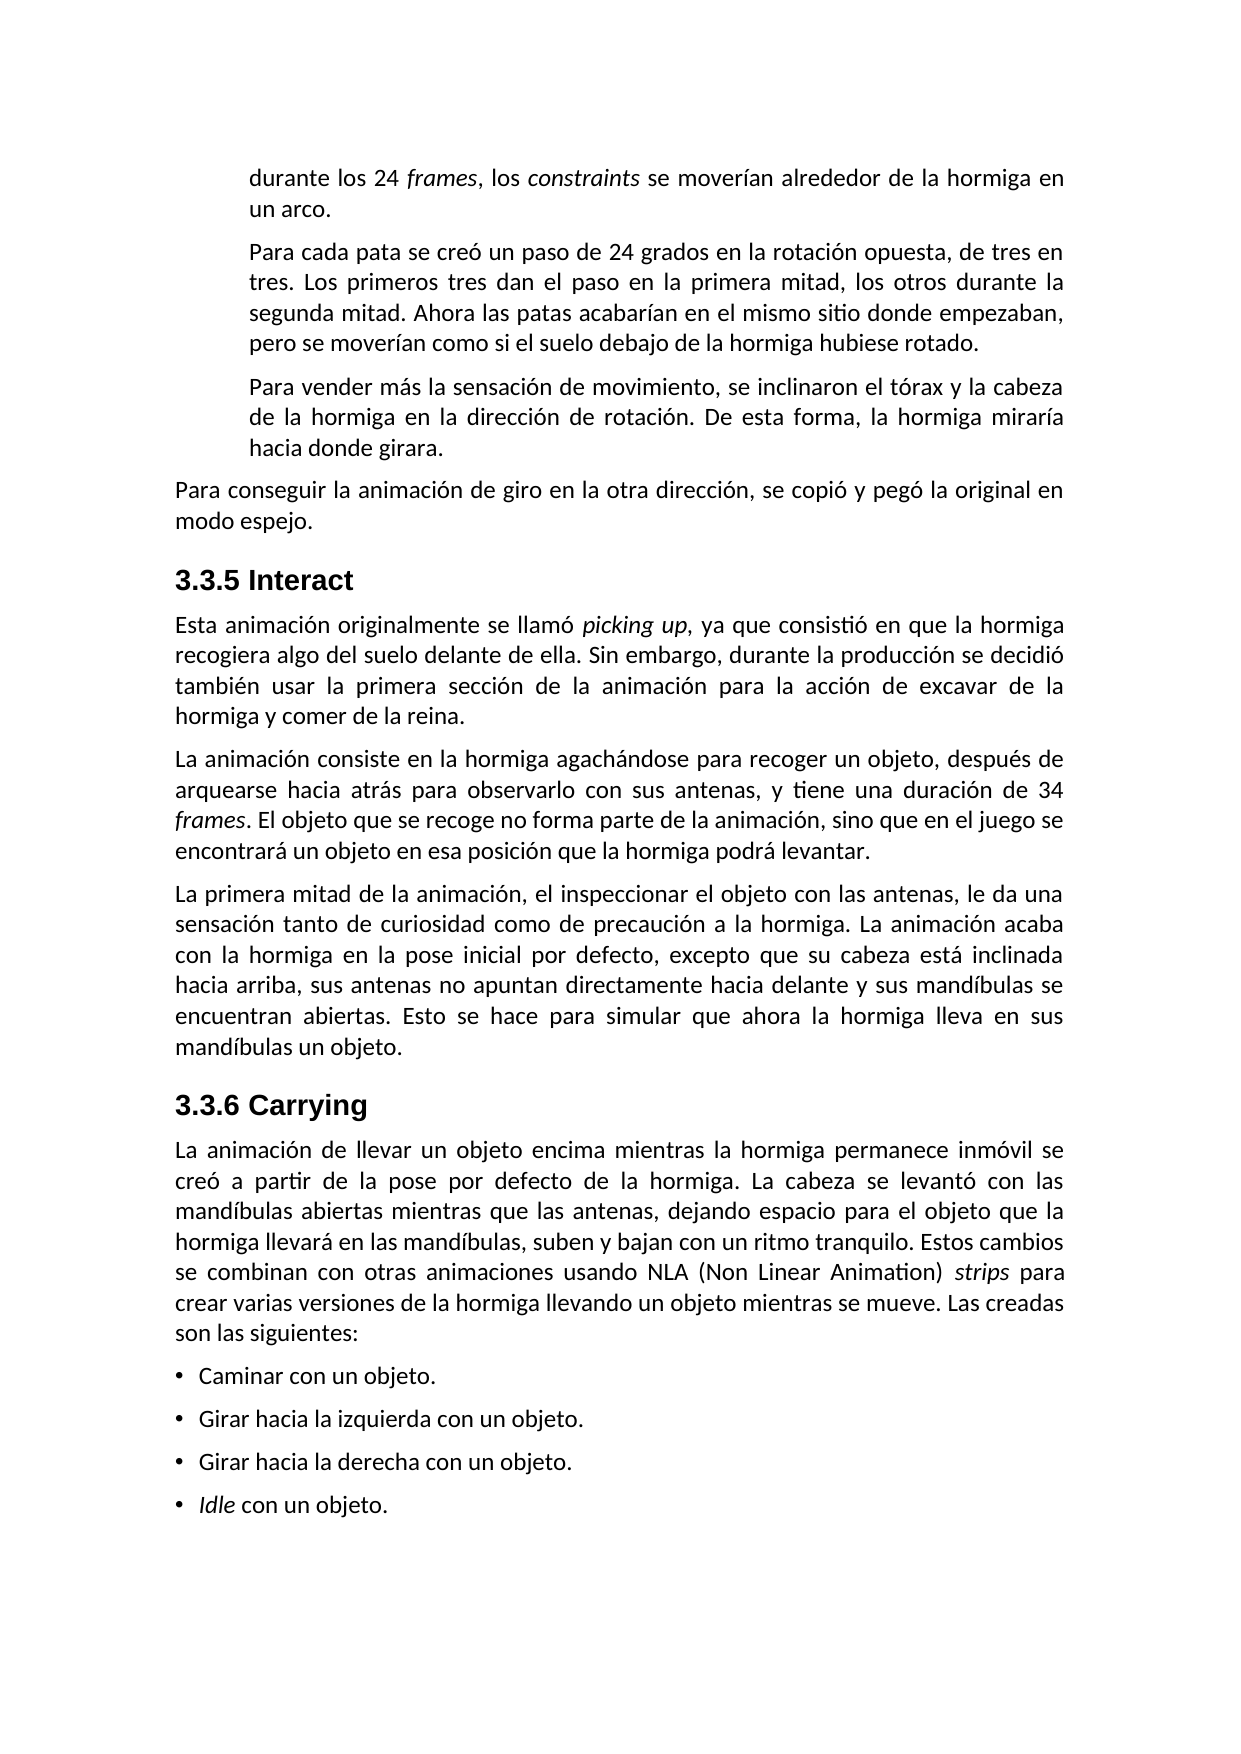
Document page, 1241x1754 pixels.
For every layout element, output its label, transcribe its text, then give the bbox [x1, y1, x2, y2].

text Esta animación originalmente se llamó picking up, ya que consistió en que la hormiga recogiera algo del suelo delante de ella. Sin embargo, durante la producción se decidió también usar la primera sección de la animación para la acción de excavar de la hormiga y comer de la reina. [175, 609, 1065, 731]
list Caminar con un objeto. [175, 1360, 1065, 1391]
text La primera mitad de la animación, el inspeccionar el objeto con las antenas, le da una sensación tanto de curiosidad como de precaución a la hormiga. La animación acaba con la hormiga en la pose inicial por defecto, excepto que su cabeza está inclinada hacia arriba, sus antenas no apuntan directamente hacia delante y sus mandíbulas se encuentran abiertas. Esto se hace para simular que ahora la hormiga lleva en sus mandíbulas un objeto. [175, 878, 1065, 1061]
list durante los 24 frames, los constraints se moverían alrededor de la hormiga en un arco. [219, 162, 1065, 223]
list Girar hacia la derecha con un objeto. [175, 1446, 1065, 1477]
list Para cada pata se creó un paso de 24 grados en la rotación opuesta, de tres en tres. Los primeros tres dan el paso en la primera mitad, los otros durante la segunda mitad. Ahora las patas acabarían en el mismo sitio donde empezaban, pero se moverían como si el suelo debajo de la hormiga hubiese rotado. [219, 236, 1065, 358]
subtitle Interact [175, 563, 1065, 596]
text La animación de llevar un objeto encima mientras la hormiga permanece inmóvil se creó a partir de la pose por defecto de la hormiga. La cabeza se levantó con las mandíbulas abiertas mientras que las antenas, dejando espacio para el objeto que la hormiga llevará en las mandíbulas, suben y bajan con un ritmo tranquilo. Estos cambios se combinan con otras animaciones usando NLA (Non Linear Animation) strips para crear varias versiones de la hormiga llevando un objeto mientras se mueve. Las creadas son las siguientes: [175, 1134, 1065, 1348]
text Para conseguir la animación de giro en la otra dirección, se copió y pegó la original en modo espejo. [175, 475, 1065, 536]
subtitle Carrying [175, 1088, 1065, 1122]
list Para vender más la sensación de movimiento, se inclinaron el tórax y la cabeza de la hormiga en la dirección de rotación. De esta forma, la hormiga miraría hacia donde girara. [219, 371, 1065, 462]
text La animación consiste en la hormiga agachándose para recoger un objeto, después de arquearse hacia atrás para observarlo con sus antenas, y tiene una duración de 34 frames. El objeto que se recoge no forma parte de la animación, sino que en el juego se encontrará un objeto en esa posición que la hormiga podrá levantar. [175, 743, 1065, 866]
list Girar hacia la izquierda con un objeto. [175, 1403, 1065, 1434]
list Idle con un objeto. [175, 1489, 1065, 1520]
